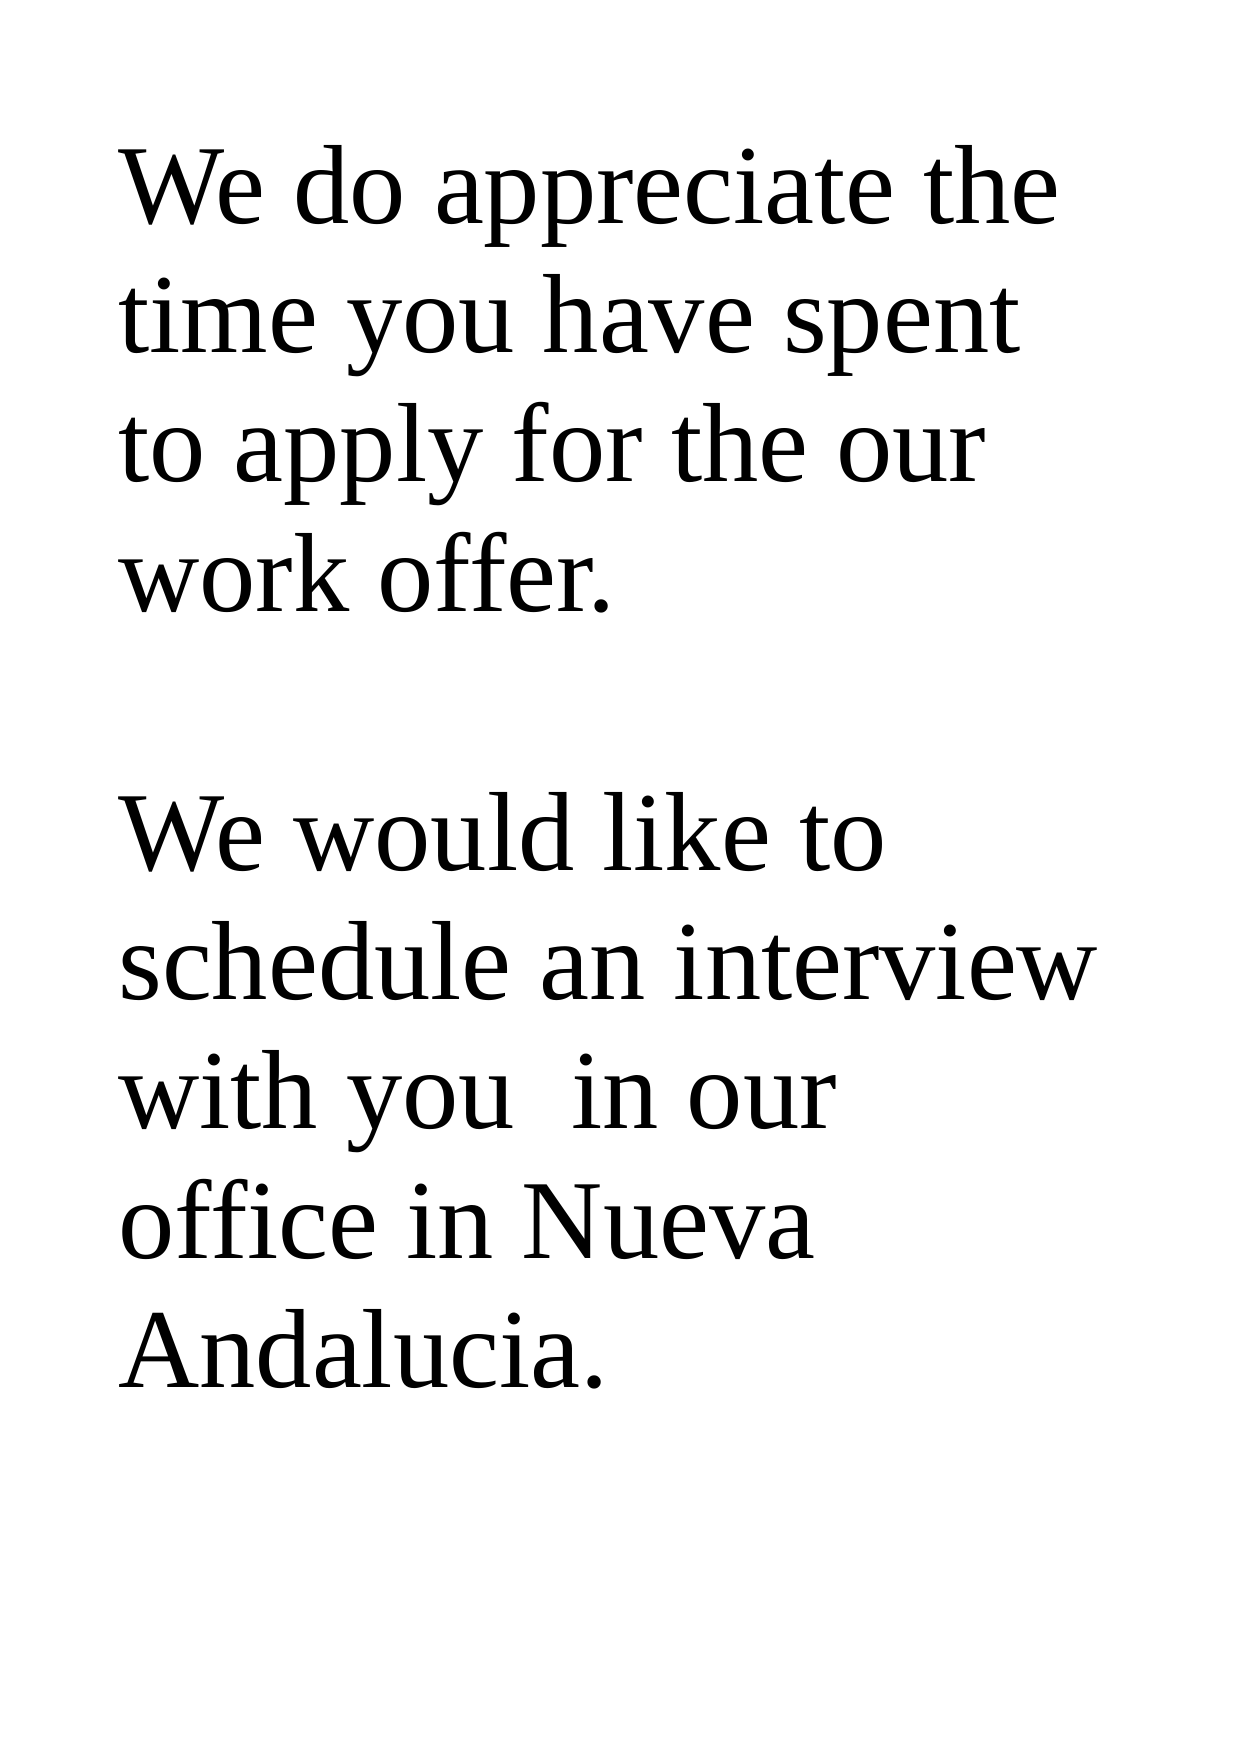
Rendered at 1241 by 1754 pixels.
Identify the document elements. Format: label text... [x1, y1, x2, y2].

text We do appreciate the time you have spent to apply for the our work offer. [118, 118, 1122, 636]
text We would like to schedule an interview with you in our office in Nueva Andalucia. [118, 765, 1122, 1412]
